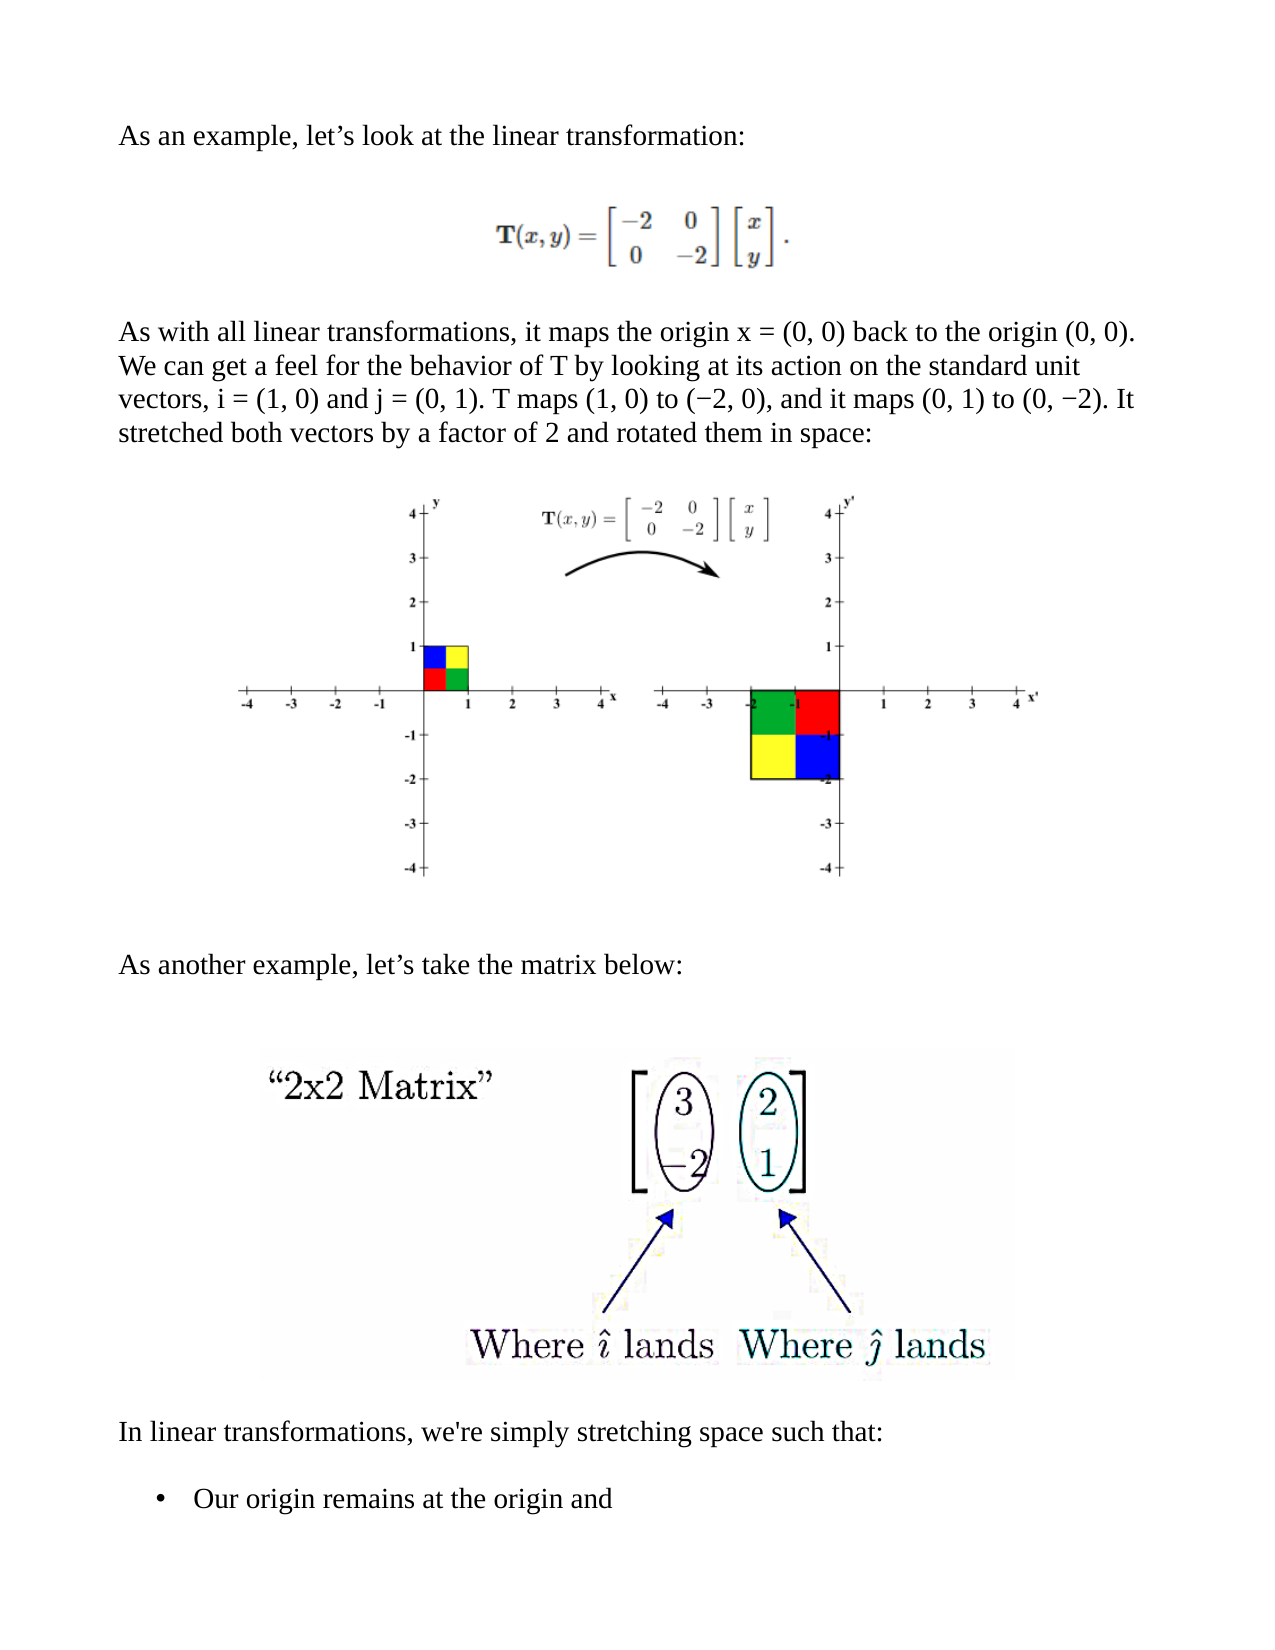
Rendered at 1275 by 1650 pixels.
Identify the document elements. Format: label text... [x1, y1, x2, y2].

picture [465, 185, 810, 281]
text In linear transformations, we're simply stretching space such that: [118, 1414, 1157, 1448]
picture [260, 1047, 1015, 1381]
list Our origin remains at the origin and [156, 1481, 1157, 1515]
text As another example, let’s take the matrix below: [118, 947, 1157, 980]
text As with all linear transformations, it maps the origin x = (0, 0) back to the origin (0, 0). We can get a feel for the behavior of T by looking at its action on the standard unit vectors, i = (1, 0) and j = (0, 1). T maps (1, 0) to (−2, 0), and it maps (0, 1) to (0, −2). It stretched both vectors by a factor of 2 and rotated them in space: [118, 314, 1157, 448]
text As an example, let’s look at the linear transformation: [118, 118, 1157, 152]
picture [196, 481, 1079, 880]
